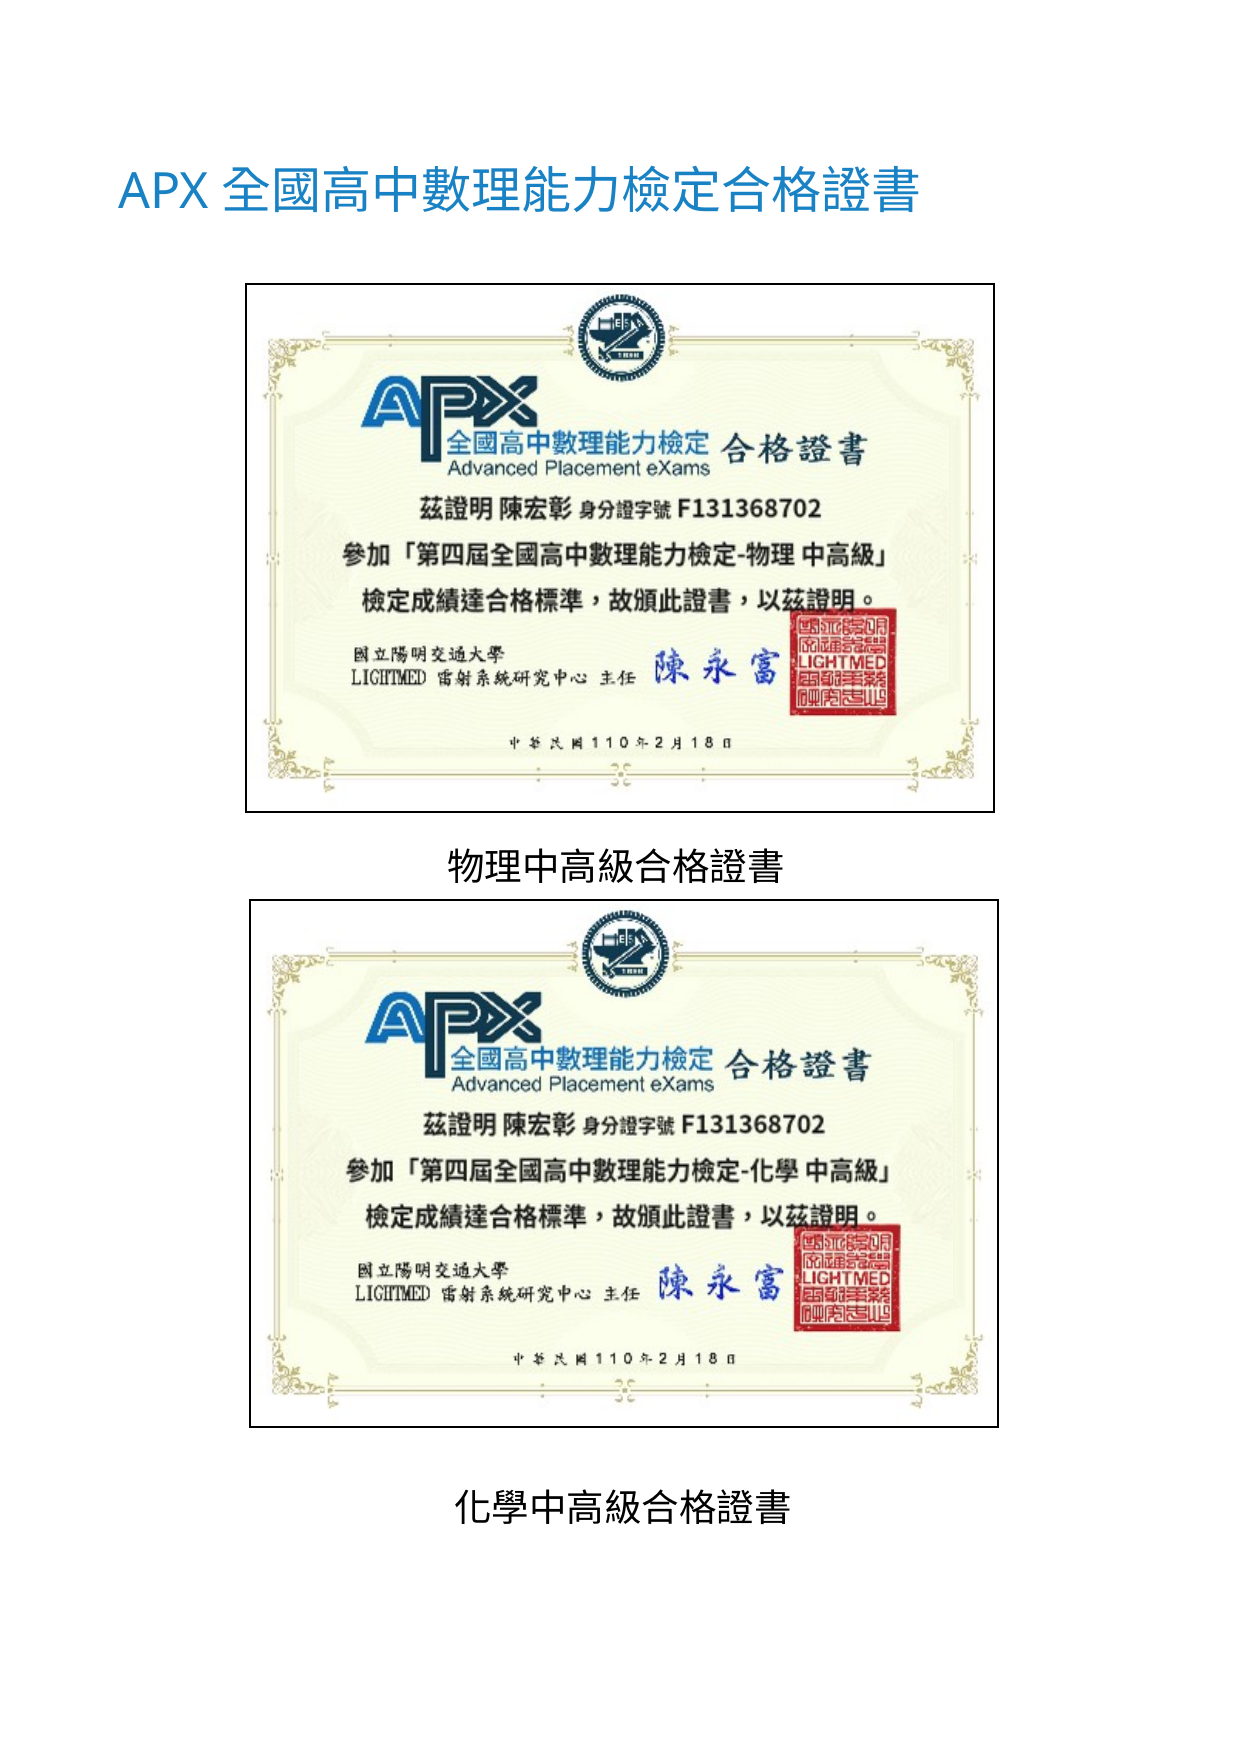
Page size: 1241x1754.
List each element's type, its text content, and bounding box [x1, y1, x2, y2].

picture [254, 903, 995, 1424]
picture [250, 287, 990, 808]
subtitle APX 全國高中數理能力檢定合格證書 [118, 151, 1122, 223]
